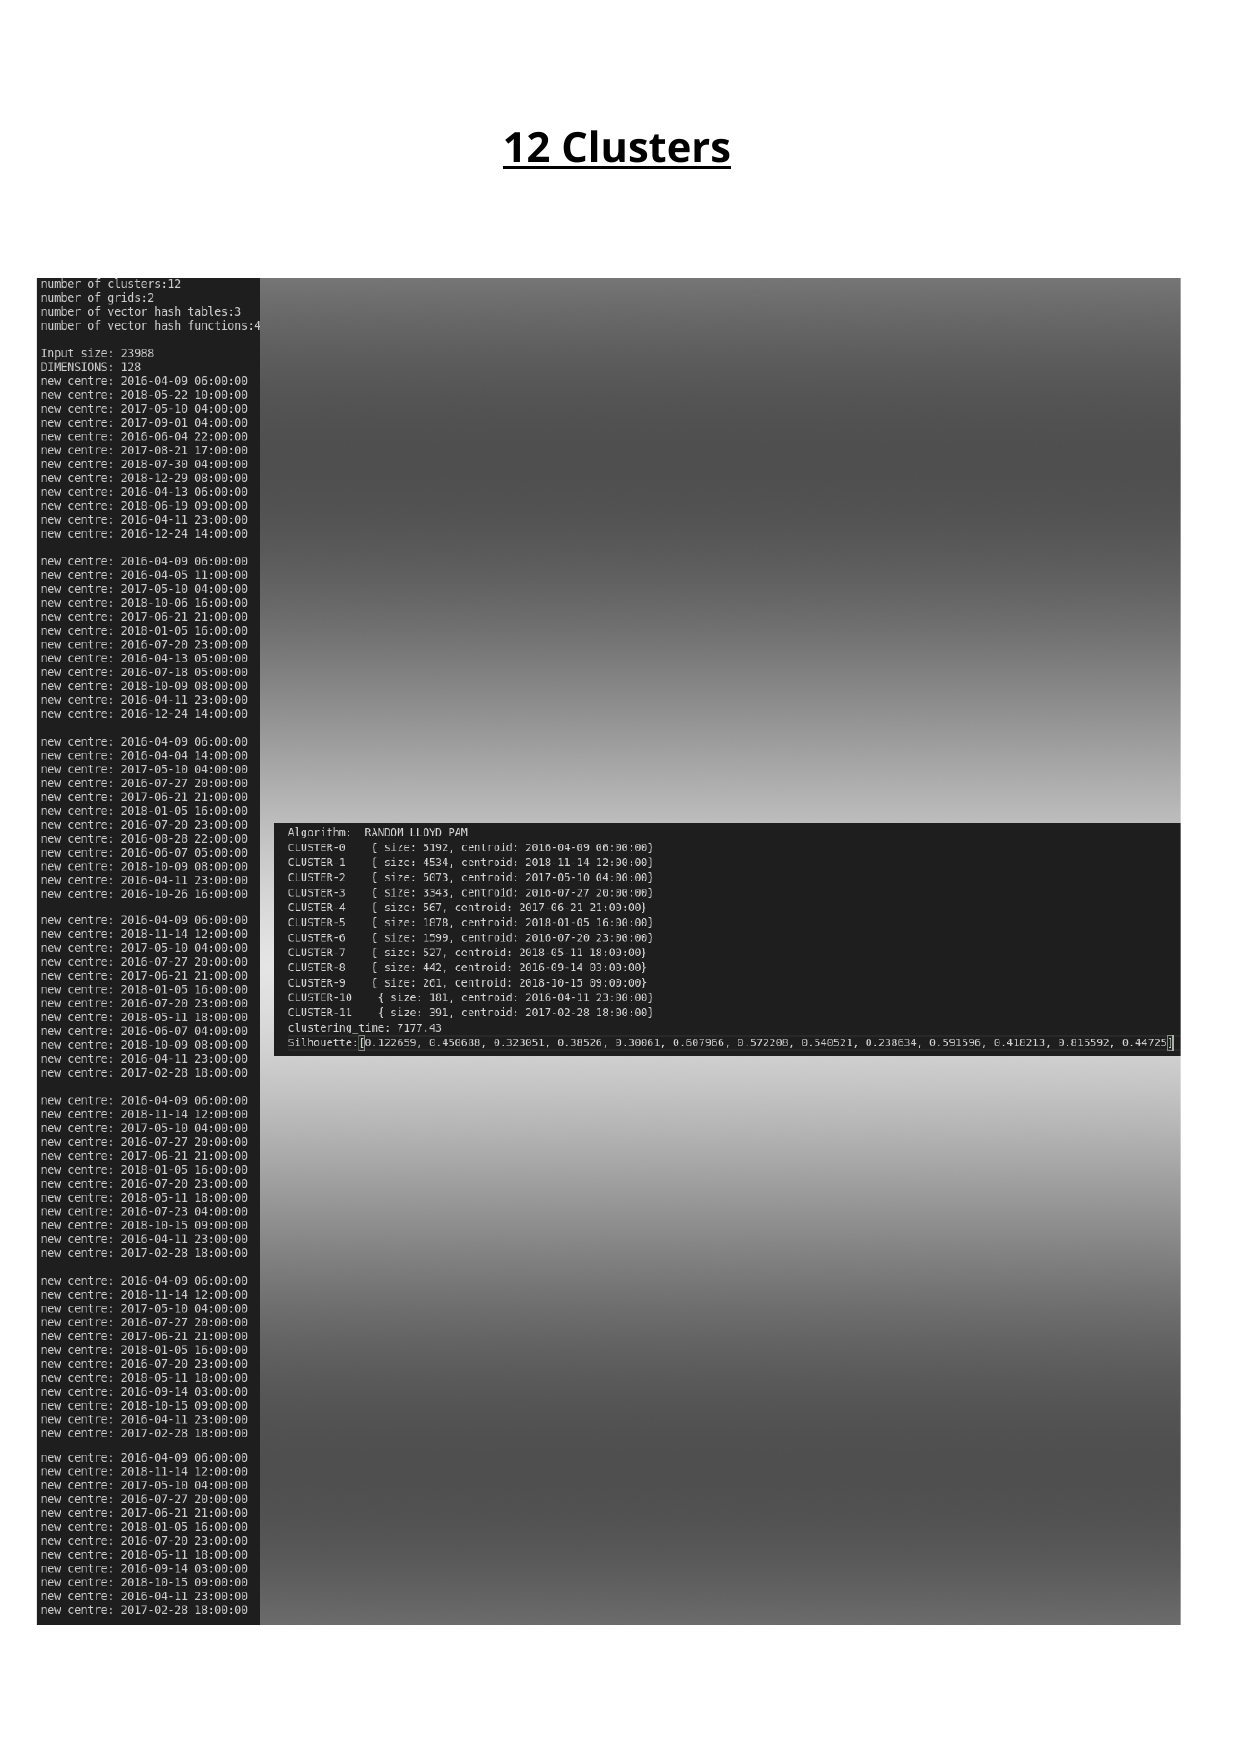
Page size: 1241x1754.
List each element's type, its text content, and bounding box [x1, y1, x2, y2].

subtitle 12 Clusters [45, 118, 1189, 175]
